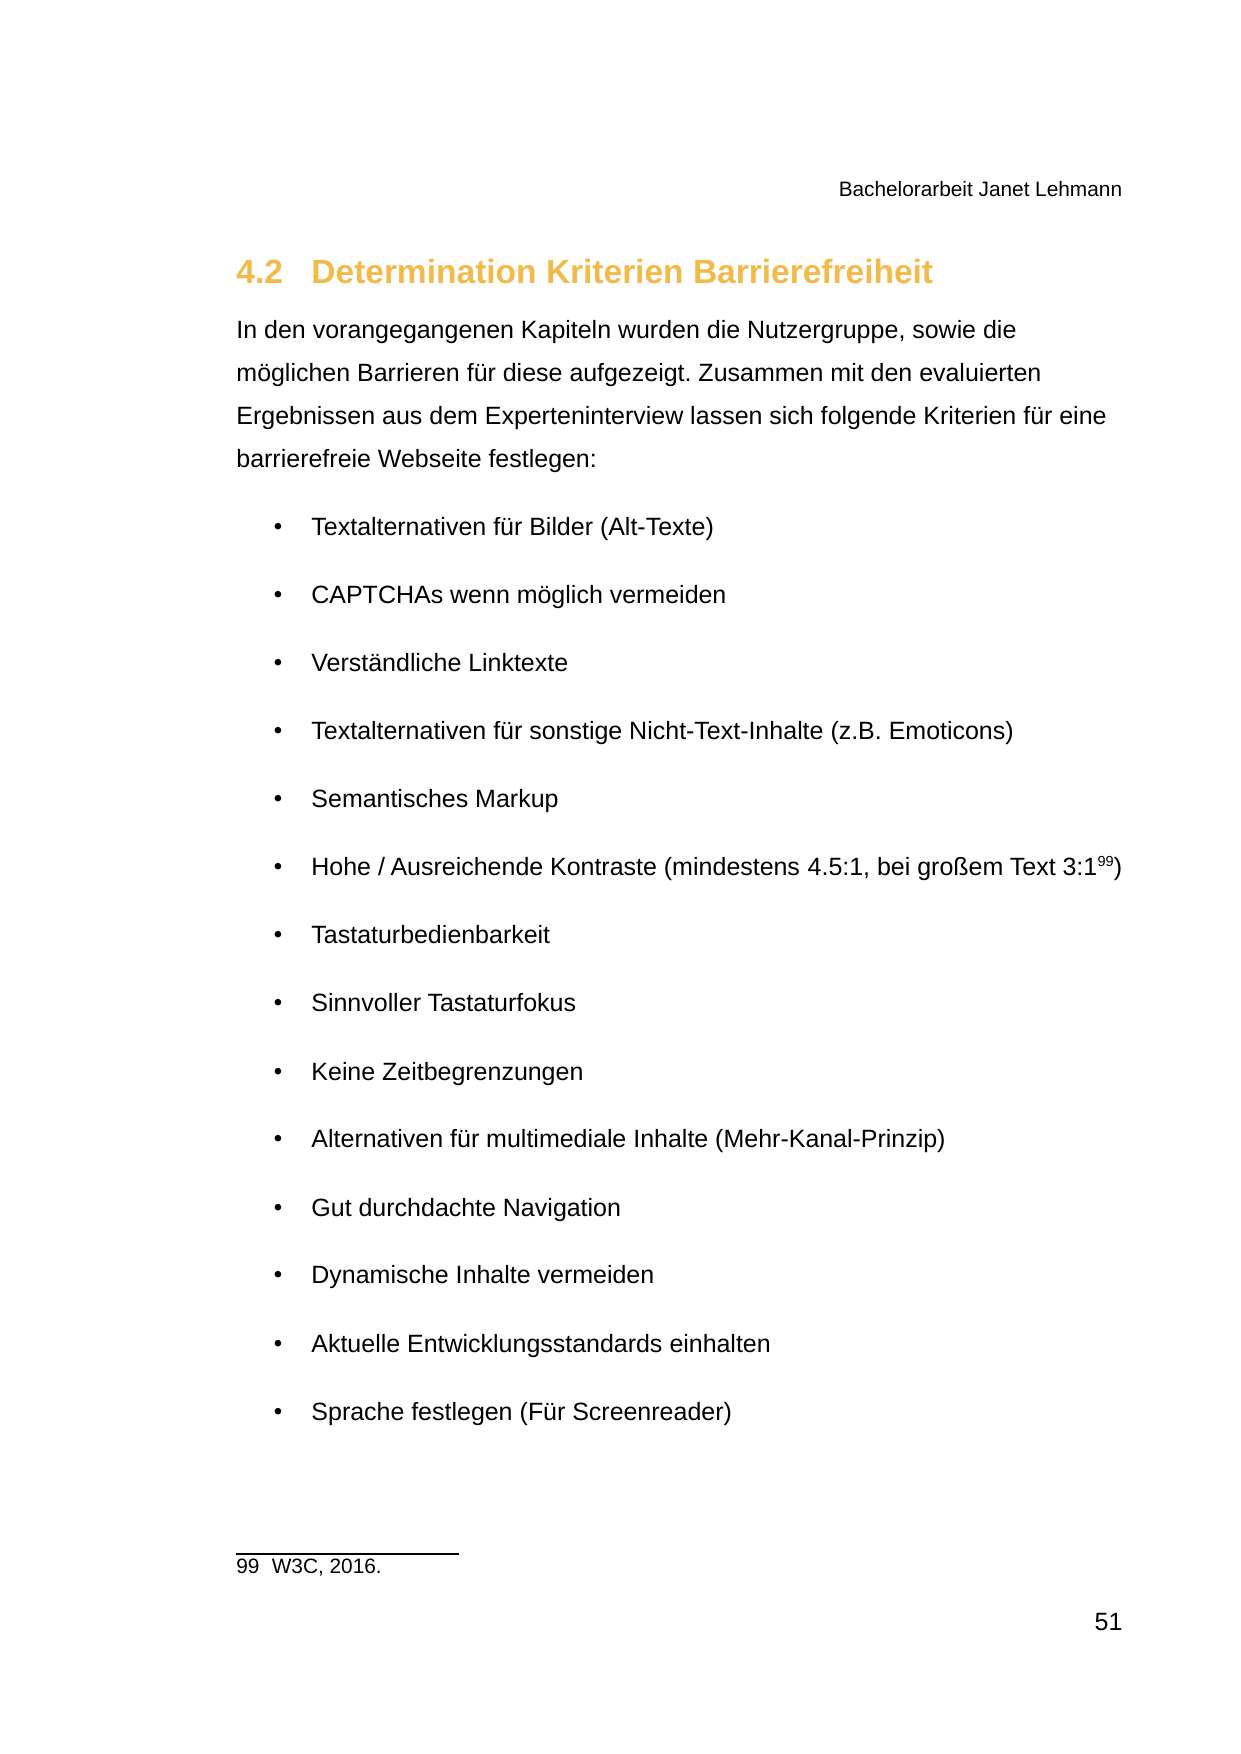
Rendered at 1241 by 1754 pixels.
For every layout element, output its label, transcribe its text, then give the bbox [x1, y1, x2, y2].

list Dynamische Inhalte vermeiden [274, 1261, 1122, 1289]
list Hohe / Ausreichende Kontraste (mindestens 4.5:1, bei großem Text 3:1) [274, 852, 1122, 881]
list Semantisches Markup [274, 784, 1122, 813]
list Keine Zeitbegrenzungen [274, 1056, 1122, 1085]
list Verständliche Linktexte [274, 648, 1122, 677]
list Gut durchdachte Navigation [274, 1192, 1122, 1221]
list CAPTCHAs wenn möglich vermeiden [274, 580, 1122, 609]
subtitle Determination Kriterien Barrierefreiheit [236, 251, 1122, 290]
text In den vorangegangenen Kapiteln wurden die Nutzergruppe, sowie die möglichen Barrieren für diese aufgezeigt. Zusammen mit den evaluierten Ergebnissen aus dem Experteninterview lassen sich folgende Kriterien für eine barrierefreie Webseite festlegen: [236, 315, 1122, 473]
list Alternativen für multimediale Inhalte (Mehr-Kanal-Prinzip) [274, 1124, 1122, 1153]
list Textalternativen für Bilder (Alt-Texte) [274, 512, 1122, 541]
list W3C, 2016. [236, 1554, 1122, 1578]
list Sinnvoller Tastaturfokus [274, 988, 1122, 1017]
list Tastaturbedienbarkeit [274, 920, 1122, 949]
list Aktuelle Entwicklungsstandards einhalten [274, 1328, 1122, 1357]
list Sprache festlegen (Für Screenreader) [274, 1397, 1122, 1468]
list Textalternativen für sonstige Nicht-Text-Inhalte (z.B. Emoticons) [274, 716, 1122, 745]
